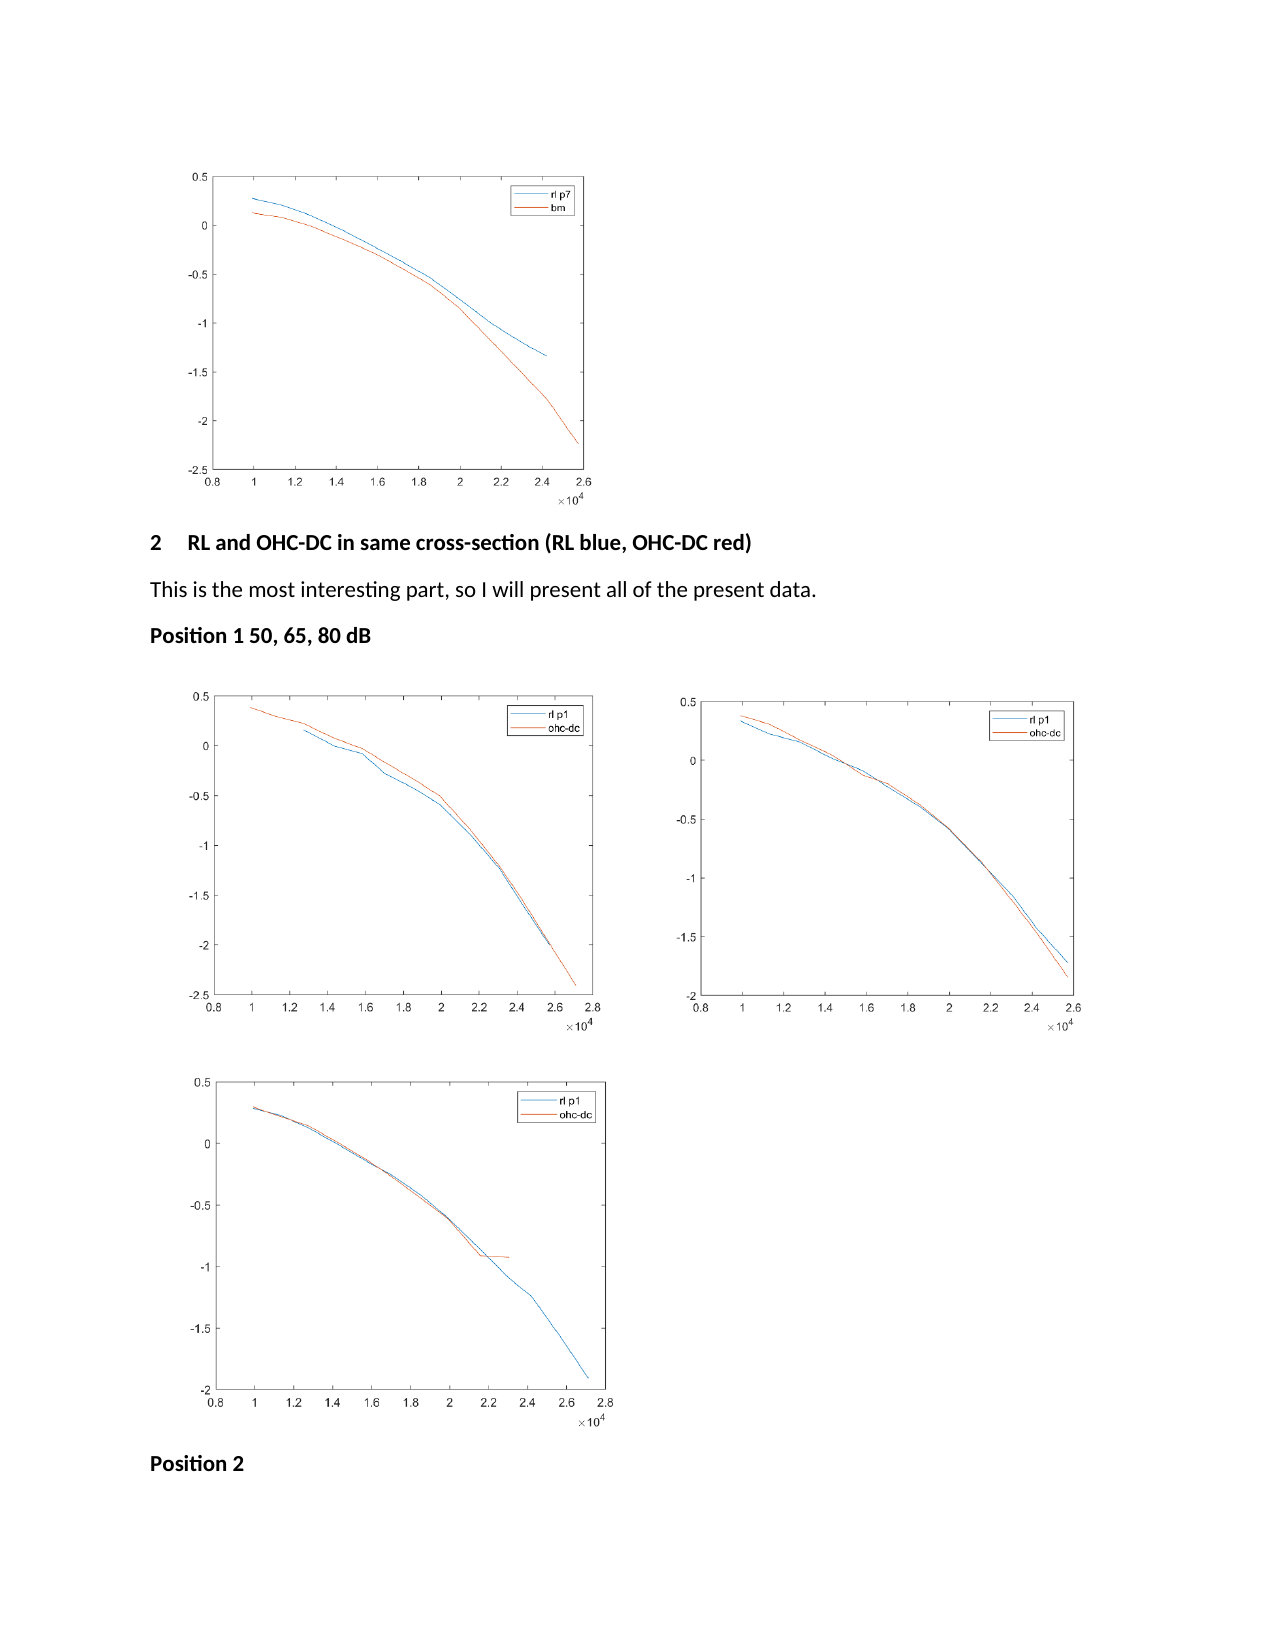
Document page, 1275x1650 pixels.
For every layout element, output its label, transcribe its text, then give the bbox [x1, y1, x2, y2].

text Position 1 50, 65, 80 dB [150, 622, 1125, 649]
picture [150, 668, 1119, 1035]
picture [150, 150, 629, 509]
list RL and OHC-DC in same cross-section (RL blue, OHC-DC red) [150, 528, 1125, 556]
picture [150, 1053, 653, 1431]
text This is the most interesting part, so I will present all of the present data. [150, 575, 1125, 603]
text Position 2 [150, 1449, 1125, 1477]
